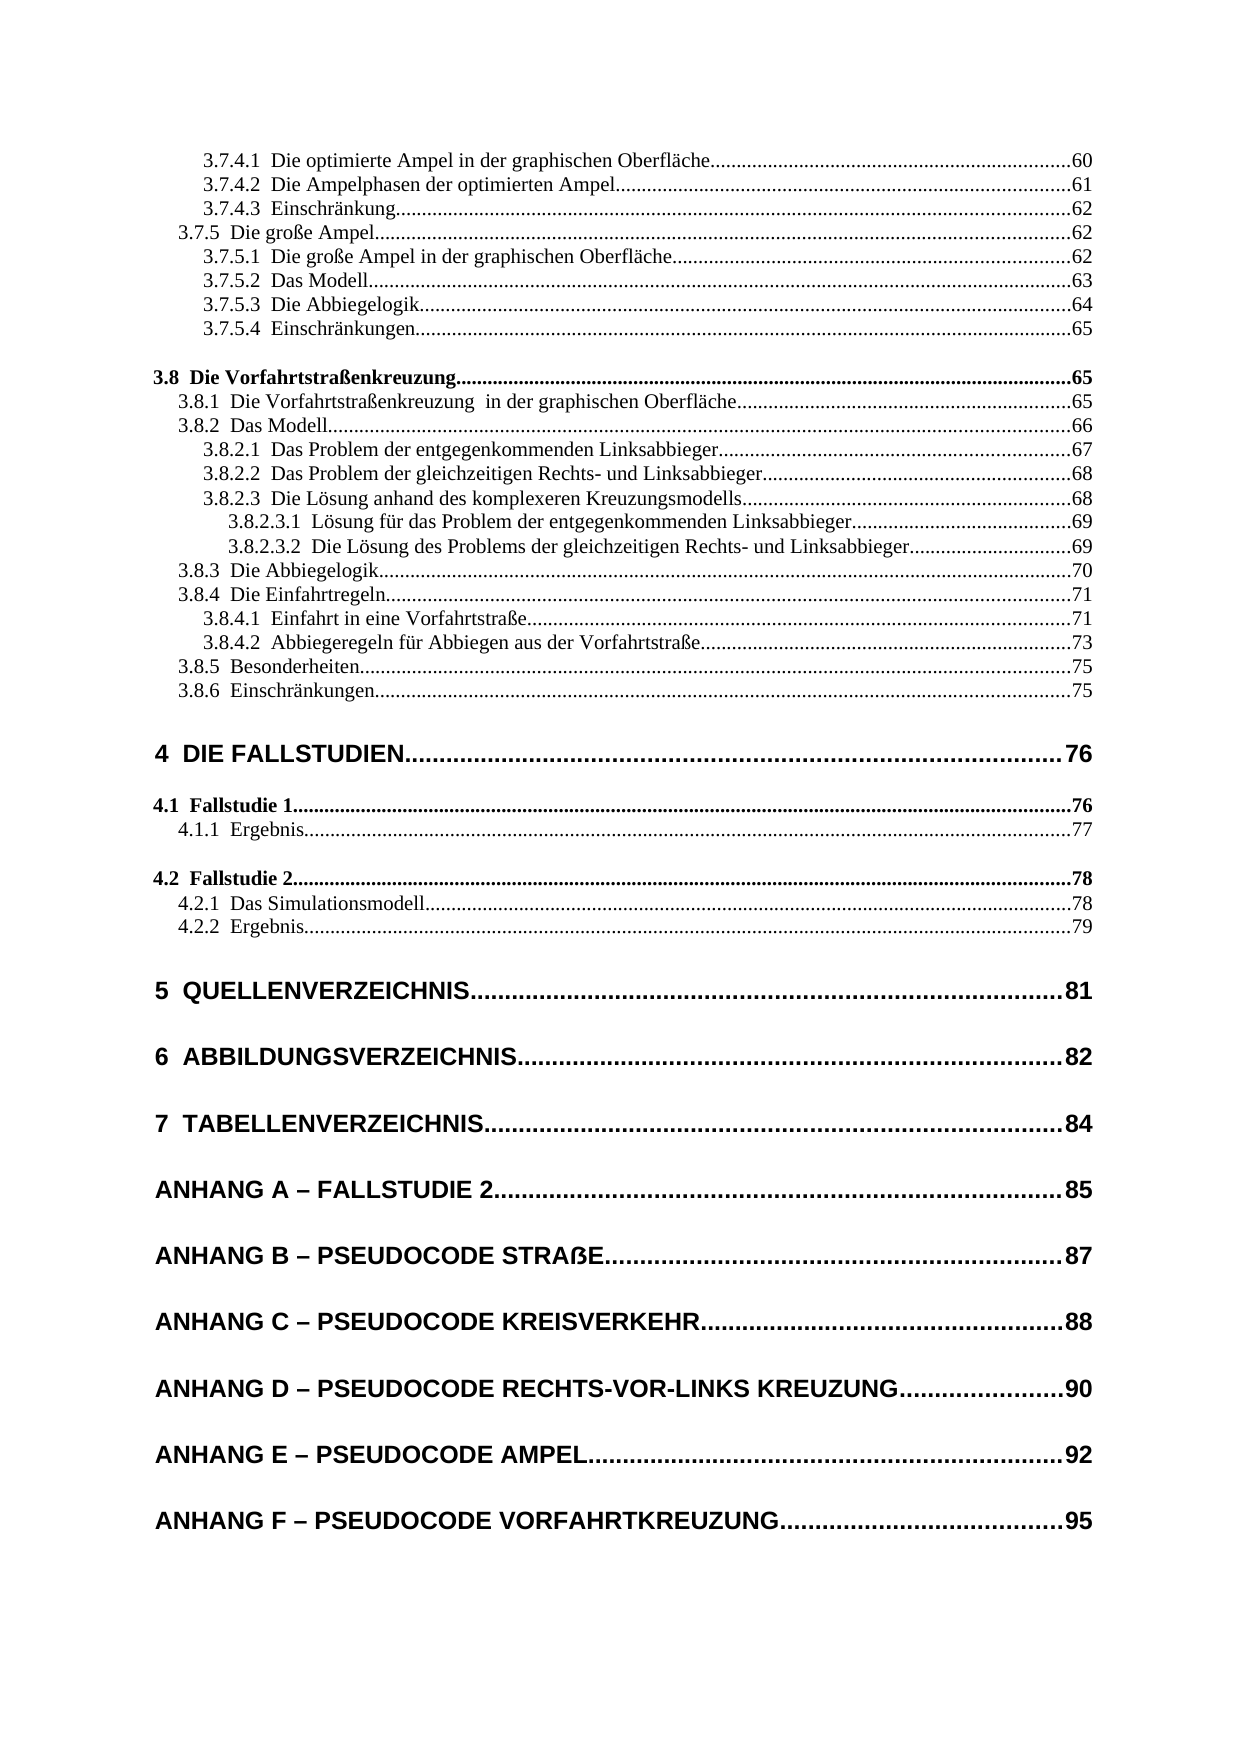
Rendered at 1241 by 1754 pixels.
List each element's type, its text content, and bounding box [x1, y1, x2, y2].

text 3.7.5.3 Die Abbiegelogik 64 [198, 292, 1092, 316]
text Anhang F – Pseudocode Vorfahrtkreuzung 95 [148, 1506, 1092, 1535]
text 4.2.2 Ergebnis 79 [173, 914, 1092, 938]
text 7 Tabellenverzeichnis 84 [148, 1108, 1092, 1137]
text 3.7.4.3 Einschränkung 62 [198, 196, 1092, 220]
text 3.8.2.2 Das Problem der gleichzeitigen Rechts- und Linksabbieger 68 [198, 461, 1092, 485]
text 3.7.4.1 Die optimierte Ampel in der graphischen Oberfläche 60 [198, 148, 1092, 172]
text Anhang C – Pseudocode Kreisverkehr 88 [148, 1307, 1092, 1336]
text 3.7.5 Die große Ampel 62 [173, 220, 1092, 244]
text 3.7.5.2 Das Modell 63 [198, 268, 1092, 292]
text 3.8.5 Besonderheiten 75 [173, 654, 1092, 678]
text 3.8.4 Die Einfahrtregeln 71 [173, 582, 1092, 606]
text Anhang D – Pseudocode Rechts-Vor-Links Kreuzung 90 [148, 1373, 1092, 1402]
text 3.8.2.3 Die Lösung anhand des komplexeren Kreuzungsmodells 68 [198, 485, 1092, 509]
text 4.1.1 Ergebnis 77 [173, 817, 1092, 841]
text Anhang E – Pseudocode Ampel 92 [148, 1440, 1092, 1468]
text 3.7.5.1 Die große Ampel in der graphischen Oberfläche 62 [198, 244, 1092, 268]
text 3.8.2.3.1 Lösung für das Problem der entgegenkommenden Linksabbieger 69 [223, 509, 1092, 533]
text 3.7.4.2 Die Ampelphasen der optimierten Ampel 61 [198, 172, 1092, 196]
text 3.8.2.1 Das Problem der entgegenkommenden Linksabbieger 67 [198, 437, 1092, 461]
text 4.2.1 Das Simulationsmodell 78 [173, 890, 1092, 914]
text 3.8.4.1 Einfahrt in eine Vorfahrtstraße 71 [198, 606, 1092, 630]
text 3.8.2.3.2 Die Lösung des Problems der gleichzeitigen Rechts- und Linksabbieger 69 [223, 533, 1092, 558]
text 5 Quellenverzeichnis 81 [148, 976, 1092, 1005]
text 4.2 Fallstudie 2 78 [148, 866, 1092, 890]
text 3.8.2 Das Modell 66 [173, 413, 1092, 437]
text 3.8.4.2 Abbiegeregeln für Abbiegen aus der Vorfahrtstraße 73 [198, 630, 1092, 654]
text 3.7.5.4 Einschränkungen 65 [198, 316, 1092, 340]
text 3.8.3 Die Abbiegelogik 70 [173, 558, 1092, 582]
text Anhang B – Pseudocode Straße 87 [148, 1241, 1092, 1270]
text 3.8.6 Einschränkungen 75 [173, 678, 1092, 702]
text 4.1 Fallstudie 1 76 [148, 793, 1092, 817]
text 4 Die Fallstudien 76 [148, 739, 1092, 768]
text Anhang A – Fallstudie 2 85 [148, 1175, 1092, 1203]
text 3.8 Die Vorfahrtstraßenkreuzung 65 [148, 365, 1092, 389]
text 6 Abbildungsverzeichnis 82 [148, 1042, 1092, 1071]
text 3.8.1 Die Vorfahrtstraßenkreuzung in der graphischen Oberfläche 65 [173, 389, 1092, 413]
